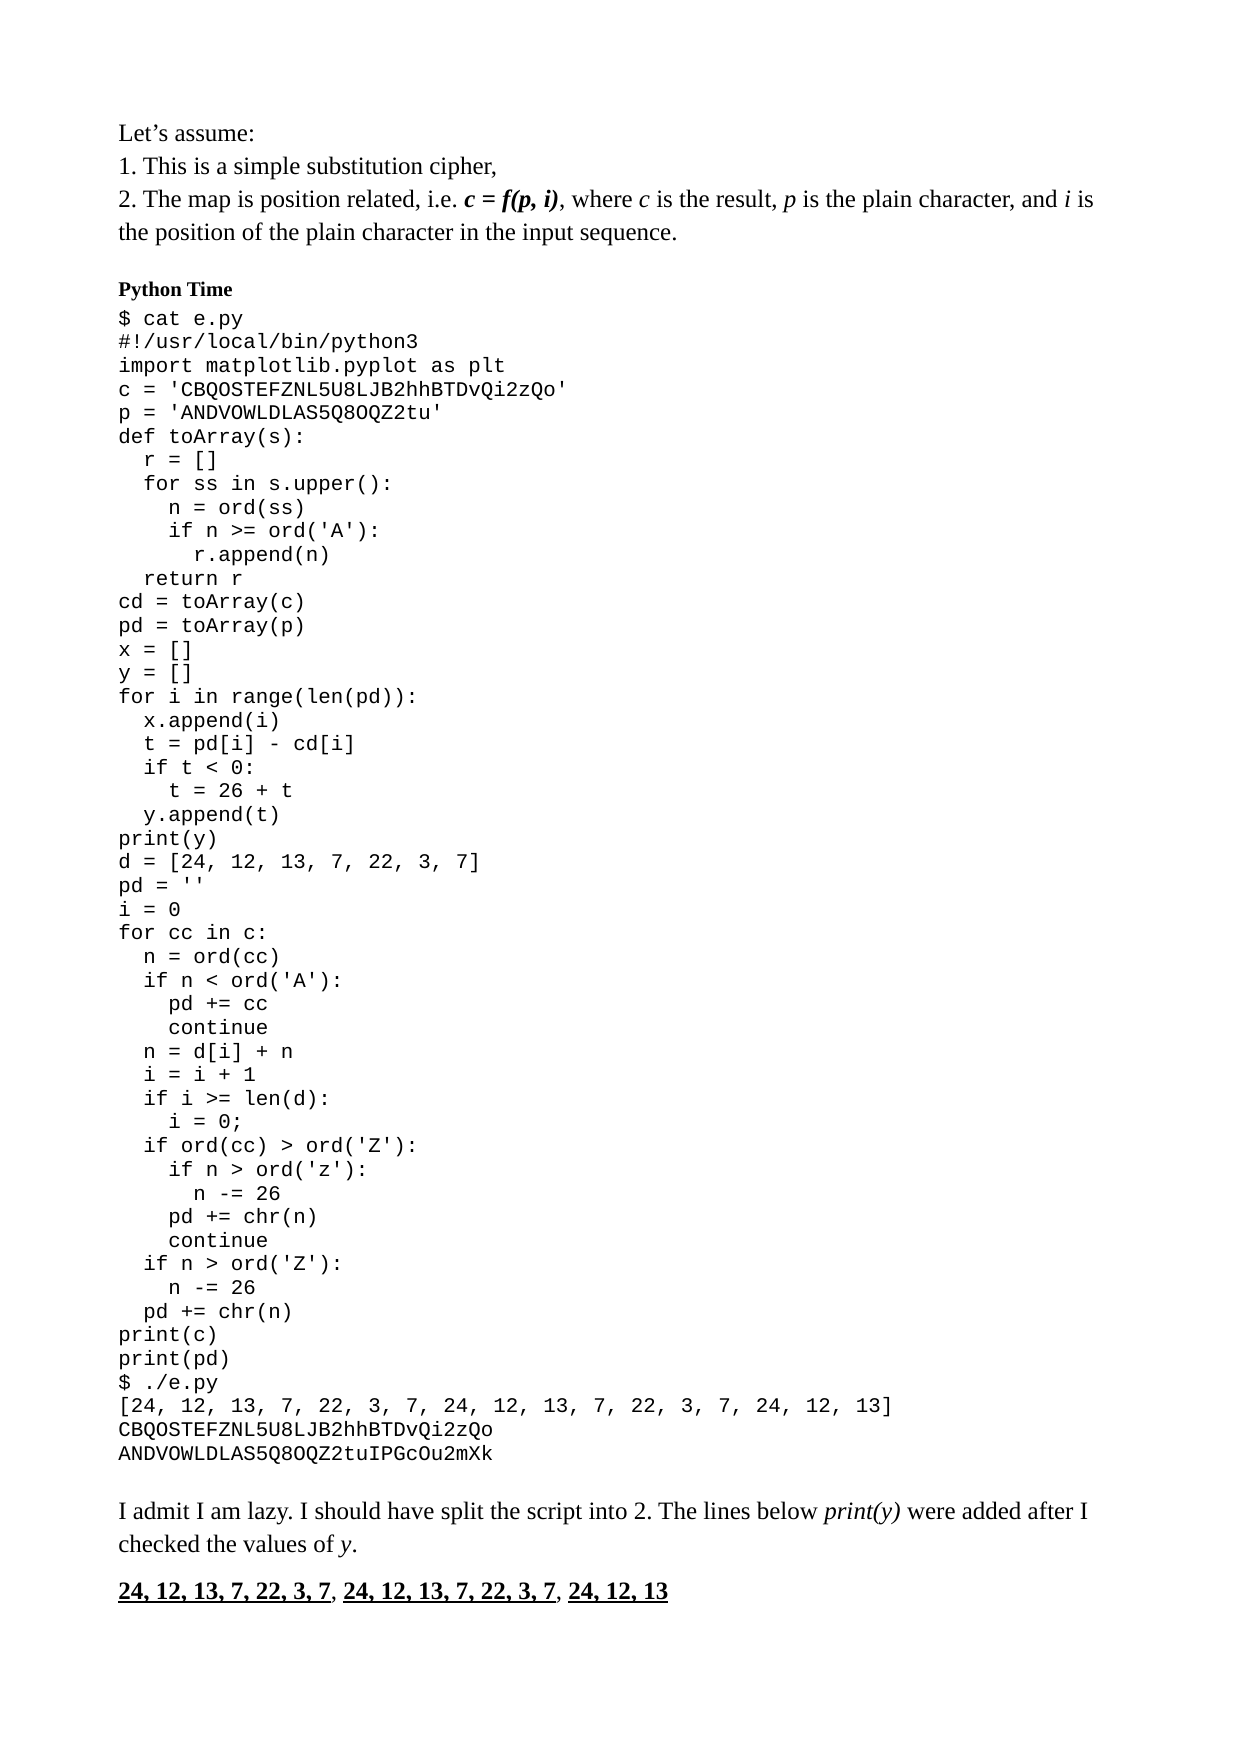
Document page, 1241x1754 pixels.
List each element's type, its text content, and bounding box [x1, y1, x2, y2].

subtitle Python Time [118, 277, 1122, 301]
text n = ord(ss) [118, 497, 1122, 520]
text if i >= len(d): [118, 1088, 1122, 1112]
text for i in range(len(pd)): [118, 686, 1122, 709]
text [24, 12, 13, 7, 22, 3, 7, 24, 12, 13, 7, 22, 3, 7, 24, 12, 13] [118, 1395, 1122, 1419]
text if n > ord('z'): [118, 1159, 1122, 1182]
text x = [] [118, 639, 1122, 662]
text for cc in c: [118, 922, 1122, 946]
text pd = toArray(p) [118, 615, 1122, 639]
text n = ord(cc) [118, 946, 1122, 970]
text r.append(n) [118, 544, 1122, 568]
text if n >= ord('A'): [118, 520, 1122, 544]
text t = pd[i] - cd[i] [118, 733, 1122, 757]
text pd += chr(n) [118, 1206, 1122, 1230]
text t = 26 + t [118, 781, 1122, 804]
text if n < ord('A'): [118, 970, 1122, 993]
text def toArray(s): [118, 426, 1122, 449]
text pd += cc [118, 993, 1122, 1017]
text 24, 12, 13, 7, 22, 3, 7, 24, 12, 13, 7, 22, 3, 7, 24, 12, 13 [118, 1576, 1122, 1605]
text r = [] [118, 449, 1122, 473]
text import matplotlib.pyplot as plt [118, 355, 1122, 378]
text y = [] [118, 662, 1122, 686]
text cd = toArray(c) [118, 591, 1122, 615]
text continue [118, 1017, 1122, 1041]
text i = 0; [118, 1112, 1122, 1135]
text Let’s assume: 1. This is a simple substitution cipher, 2. The map is position related, i.e. c = f(p, i), where c is the result, p is the plain character, and i is the position of the plain character in the input sequence. [118, 118, 1122, 246]
text print(pd) [118, 1348, 1122, 1372]
text d = [24, 12, 13, 7, 22, 3, 7] [118, 851, 1122, 875]
text print(c) [118, 1324, 1122, 1348]
text pd += chr(n) [118, 1301, 1122, 1324]
text n -= 26 [118, 1182, 1122, 1206]
text if ord(cc) > ord('Z'): [118, 1135, 1122, 1159]
text if n > ord('Z'): [118, 1253, 1122, 1277]
text return r [118, 568, 1122, 591]
text n -= 26 [118, 1277, 1122, 1301]
text i = i + 1 [118, 1064, 1122, 1088]
text ANDVOWLDLAS5Q8OQZ2tuIPGcOu2mXk [118, 1443, 1122, 1466]
text x.append(i) [118, 709, 1122, 733]
text CBQOSTEFZNL5U8LJB2hhBTDvQi2zQo [118, 1419, 1122, 1443]
text i = 0 [118, 899, 1122, 922]
text c = 'CBQOSTEFZNL5U8LJB2hhBTDvQi2zQo' [118, 378, 1122, 402]
text #!/usr/local/bin/python3 [118, 331, 1122, 355]
text if t < 0: [118, 757, 1122, 781]
text for ss in s.upper(): [118, 473, 1122, 497]
text $ cat e.py [118, 308, 1122, 331]
text n = d[i] + n [118, 1041, 1122, 1064]
text print(y) [118, 828, 1122, 851]
text y.append(t) [118, 804, 1122, 828]
text pd = '' [118, 875, 1122, 899]
text p = 'ANDVOWLDLAS5Q8OQZ2tu' [118, 402, 1122, 426]
text $ ./e.py [118, 1372, 1122, 1395]
text continue [118, 1230, 1122, 1253]
text I admit I am lazy. I should have split the script into 2. The lines below print(y) were added after I checked the values of y. [118, 1496, 1122, 1557]
